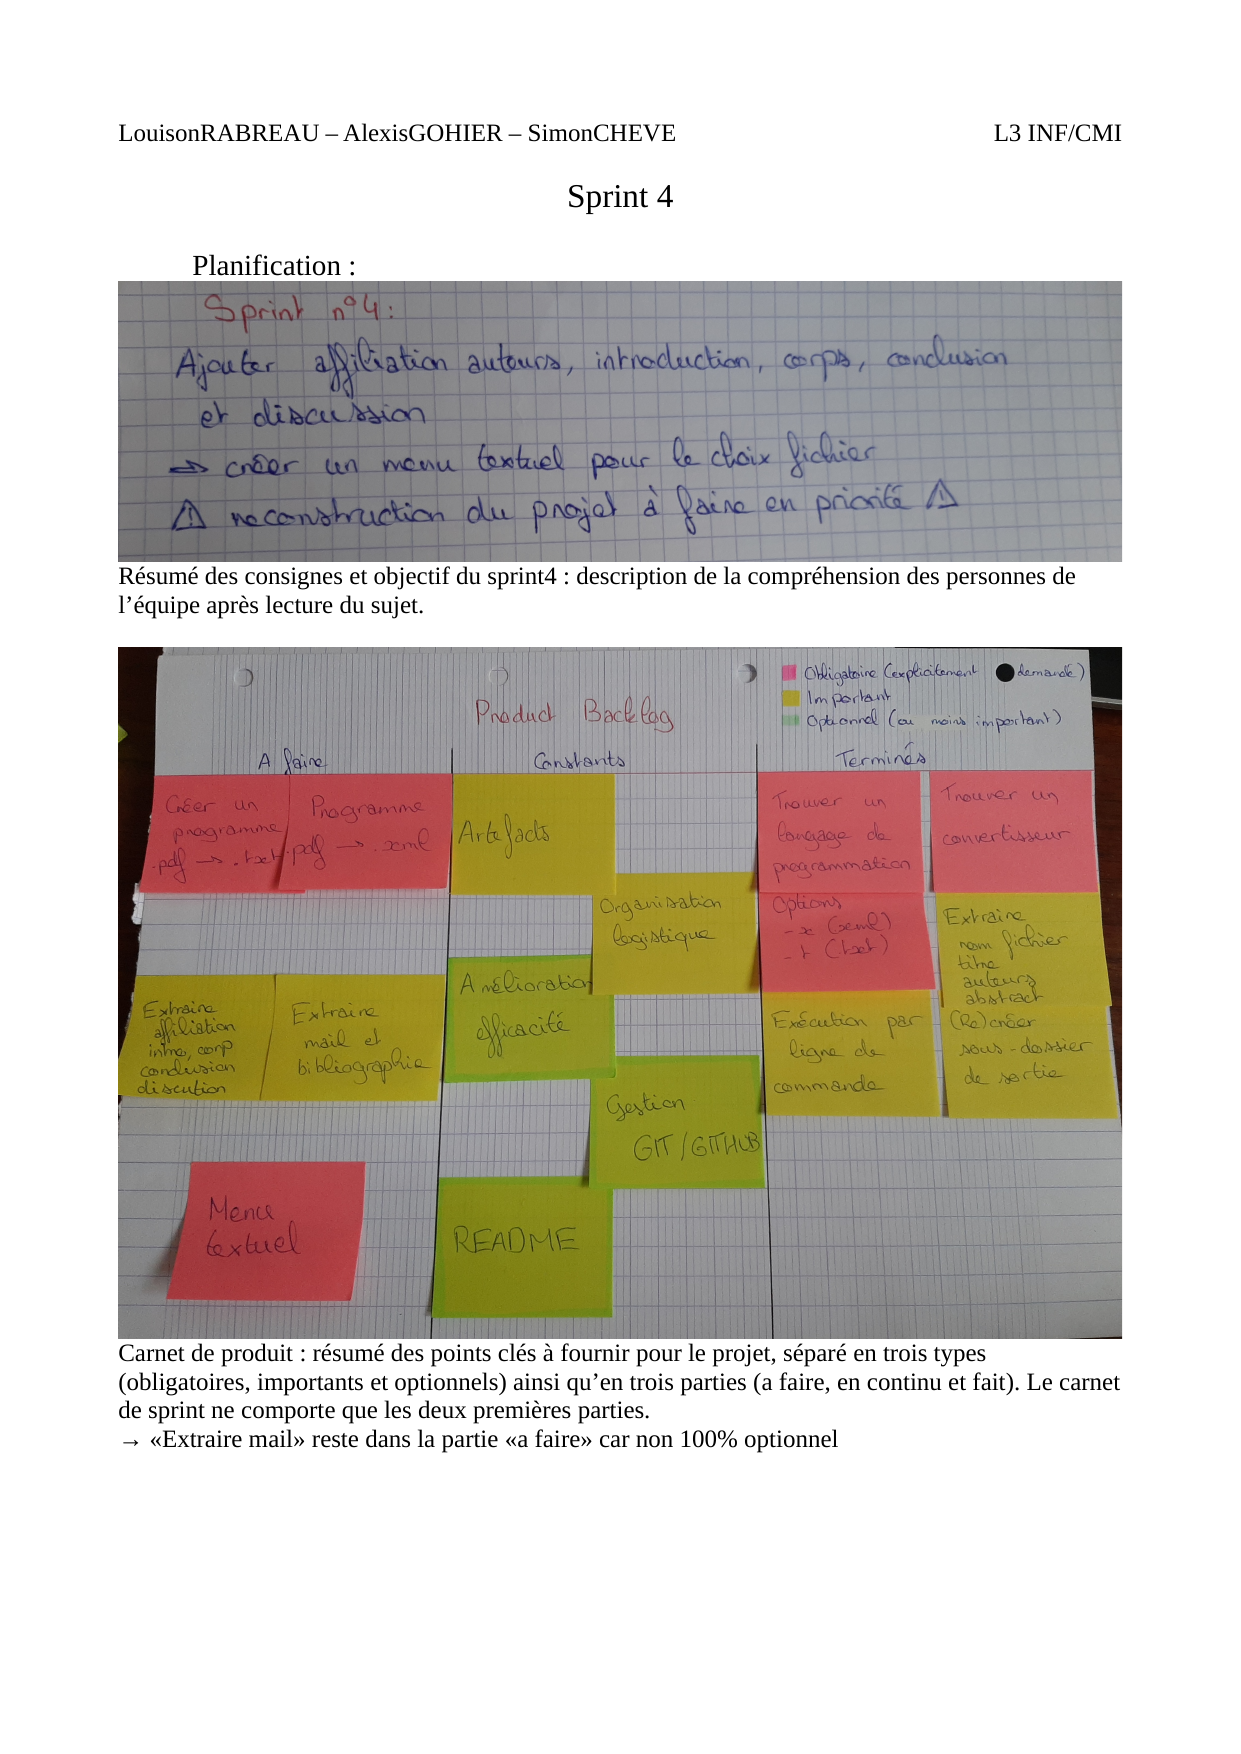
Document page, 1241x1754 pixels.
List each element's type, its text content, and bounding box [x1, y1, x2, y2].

text Carnet de produit : résumé des points clés à fournir pour le projet, séparé en trois types (obligatoires, importants et optionnels) ainsi qu’en trois parties (a faire, en continu et fait). Le carnet de sprint ne comporte que les deux premières parties. [118, 1339, 1122, 1424]
text → «Extraire mail» reste dans la partie «a faire» car non 100% optionnel [118, 1424, 1122, 1453]
text Sprint 4 [118, 176, 1122, 215]
picture [118, 281, 1123, 562]
text Planification : [118, 248, 1122, 281]
text Résumé des consignes et objectif du sprint4 : description de la compréhension des personnes de l’équipe après lecture du sujet. [118, 562, 1122, 619]
picture [118, 647, 1123, 1339]
